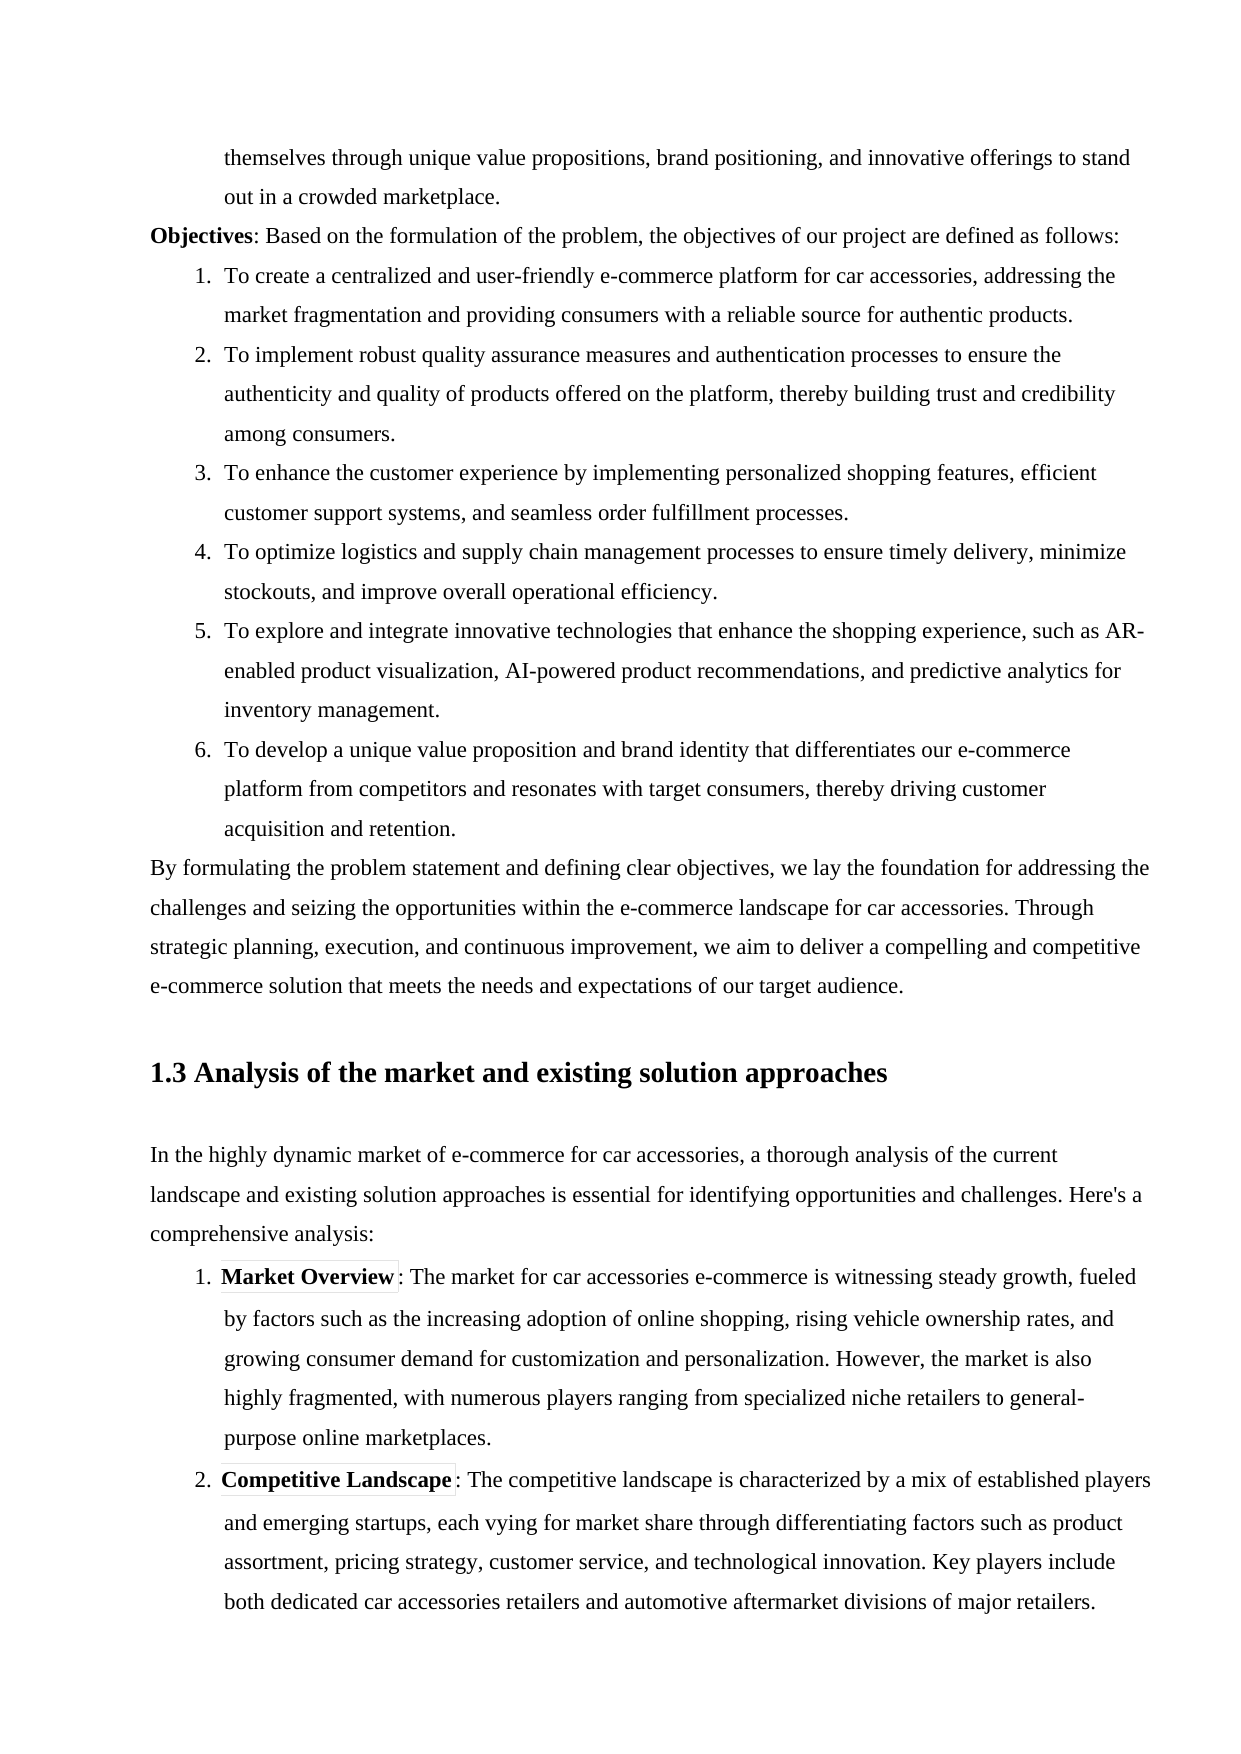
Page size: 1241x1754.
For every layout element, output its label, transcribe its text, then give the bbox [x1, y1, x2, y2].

text By formulating the problem statement and defining clear objectives, we lay the foundation for addressing the challenges and seizing the opportunities within the e-commerce landscape for car accessories. Through strategic planning, execution, and continuous improvement, we aim to deliver a compelling and competitive e-commerce solution that meets the needs and expectations of our target audience. 1.3 Analysis of the market and existing solution approaches [150, 854, 1152, 1128]
list To develop a unique value proposition and brand identity that differentiates our e-commerce platform from competitors and resonates with target consumers, thereby driving customer acquisition and retention. [194, 736, 1152, 841]
list To explore and integrate innovative technologies that enhance the shopping experience, such as AR-enabled product visualization, AI-powered product recommendations, and predictive analytics for inventory management. [194, 617, 1152, 723]
text Objectives: Based on the formulation of the problem, the objectives of our project are defined as follows: [150, 222, 1152, 249]
list To optimize logistics and supply chain management processes to ensure timely delivery, minimize stockouts, and improve overall operational efficiency. [194, 538, 1152, 604]
list To create a centralized and user-friendly e-commerce platform for car accessories, addressing the market fragmentation and providing consumers with a reliable source for authentic products. [194, 262, 1152, 328]
list themselves through unique value propositions, brand positioning, and innovative offerings to stand out in a crowded marketplace. [194, 143, 1152, 209]
list To enhance the customer experience by implementing personalized shopping features, efficient customer support systems, and seamless order fulfillment processes. [194, 459, 1152, 525]
list Market Overview: The market for car accessories e-commerce is witnessing steady growth, fueled by factors such as the increasing adoption of online shopping, rising vehicle ownership rates, and growing consumer demand for customization and personalization. However, the market is also highly fragmented, with numerous players ranging from specialized niche retailers to general-purpose online marketplaces. [194, 1260, 1152, 1450]
list To implement robust quality assurance measures and authentication processes to ensure the authenticity and quality of products offered on the platform, thereby building trust and credibility among consumers. [194, 341, 1152, 446]
list Competitive Landscape: The competitive landscape is characterized by a mix of established players and emerging startups, each vying for market share through differentiating factors such as product assortment, pricing strategy, customer service, and technological innovation. Key players include both dedicated car accessories retailers and automotive aftermarket divisions of major retailers. [194, 1463, 1152, 1614]
text In the highly dynamic market of e-commerce for car accessories, a thorough analysis of the current landscape and existing solution approaches is essential for identifying opportunities and challenges. Here's a comprehensive analysis: [150, 1141, 1152, 1247]
